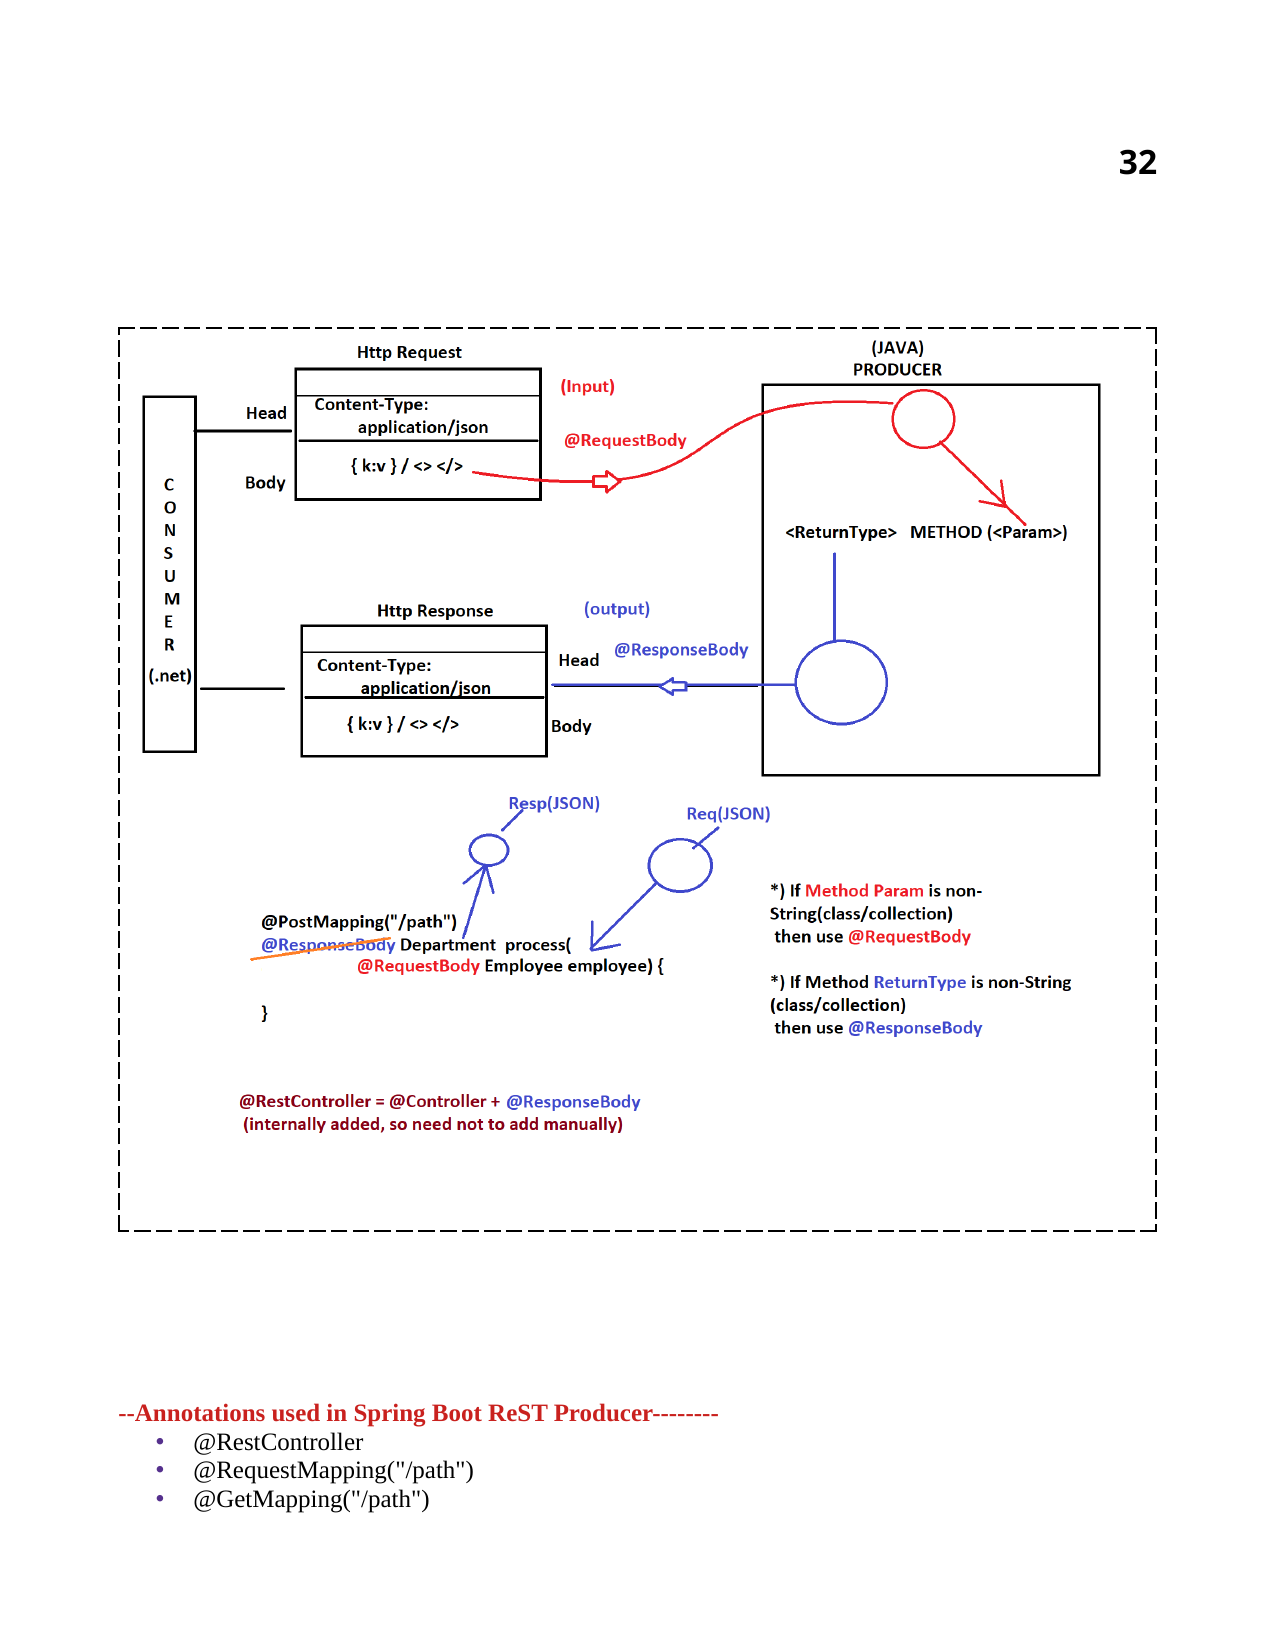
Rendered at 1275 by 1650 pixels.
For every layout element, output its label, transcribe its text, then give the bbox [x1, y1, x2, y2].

picture [122, 331, 1153, 1228]
list @GetMapping("/path") [156, 1484, 1157, 1513]
list @RequestMapping("/path") [156, 1456, 1157, 1484]
list @RestController [156, 1427, 1157, 1456]
text --Annotations used in Spring Boot ReST Producer-------- [118, 1398, 1157, 1427]
